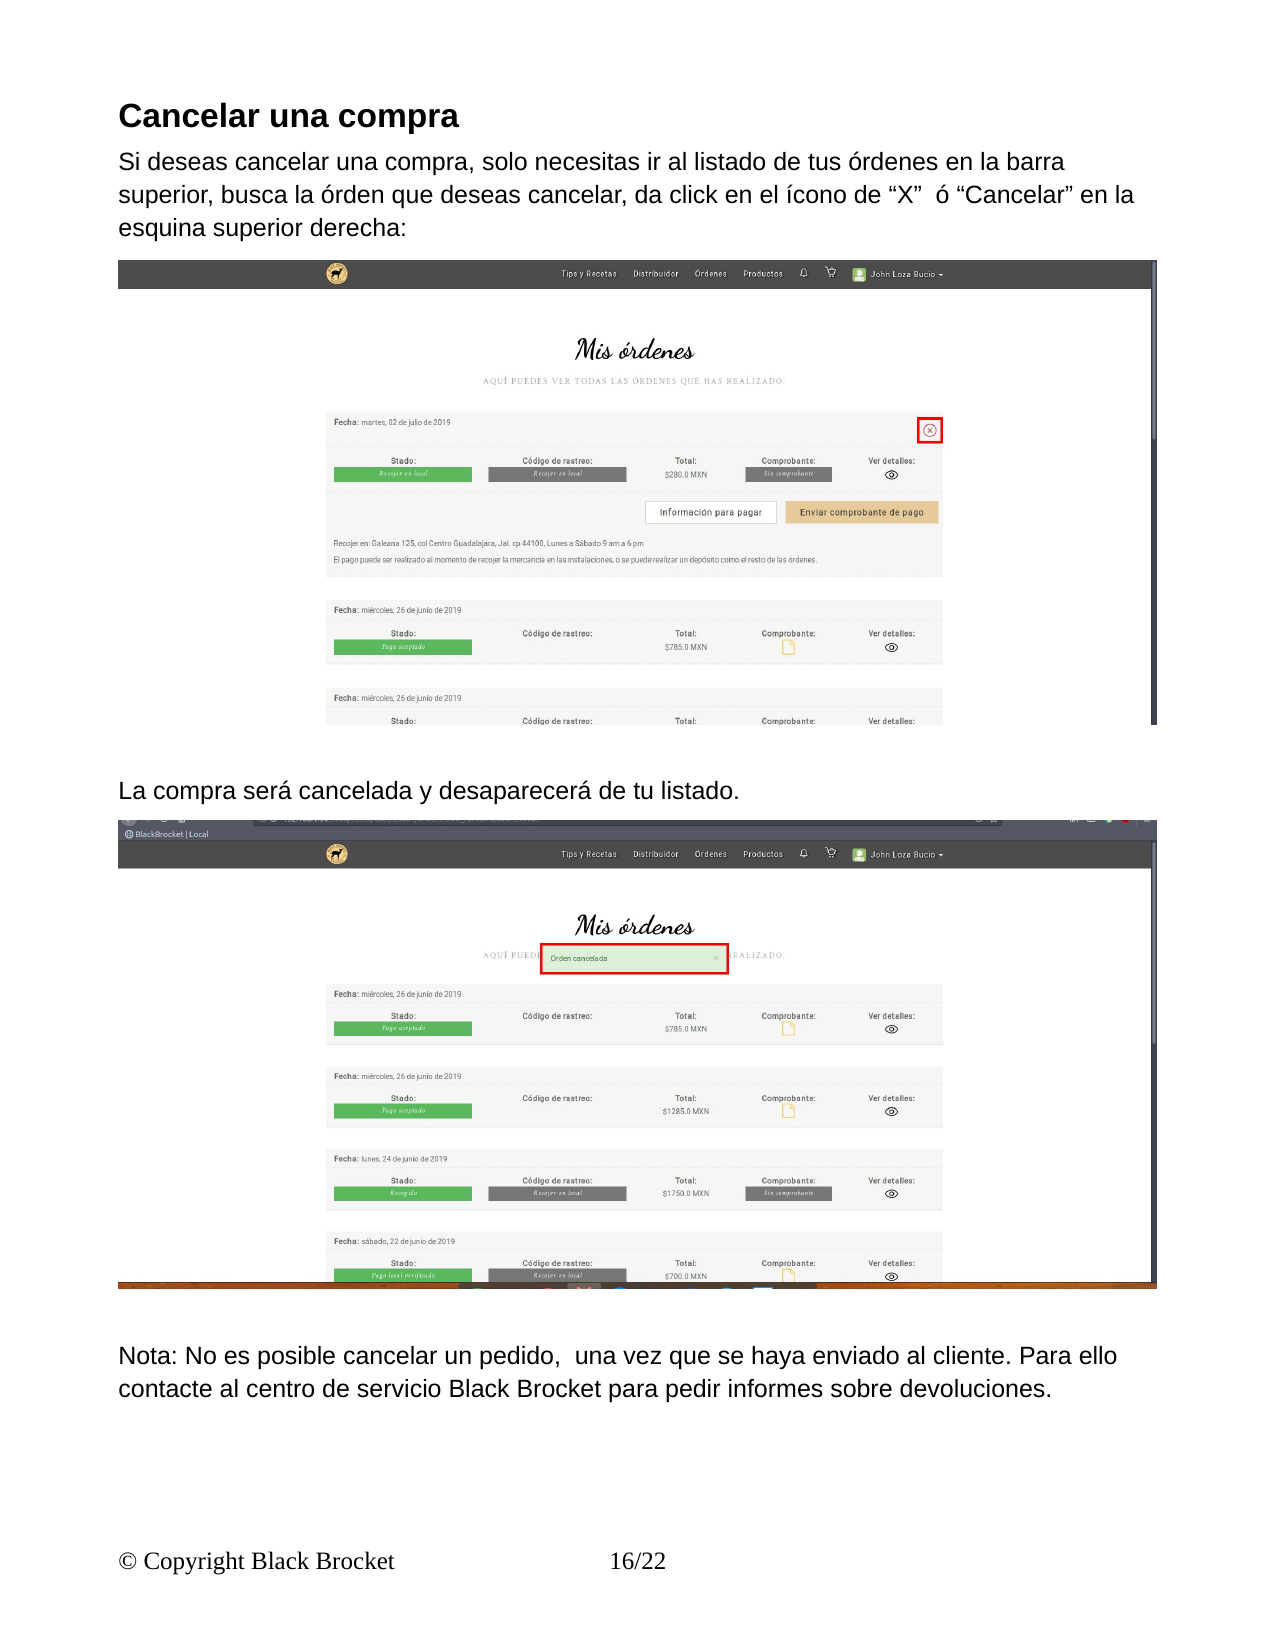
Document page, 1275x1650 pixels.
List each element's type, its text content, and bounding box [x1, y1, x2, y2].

text La compra será cancelada y desaparecerá de tu listado. [118, 776, 1157, 805]
text Nota: No es posible cancelar un pedido, una vez que se haya enviado al cliente. Para ello contacte al centro de servicio Black Brocket para pedir informes sobre devoluciones. [118, 1341, 1157, 1402]
text Si deseas cancelar una compra, solo necesitas ir al listado de tus órdenes en la barra superior, busca la órden que deseas cancelar, da click en el ícono de “X” ó “Cancelar” en la esquina superior derecha: [118, 147, 1157, 242]
subtitle Cancelar una compra [118, 96, 1157, 134]
picture [118, 260, 1157, 725]
picture [118, 820, 1157, 1289]
